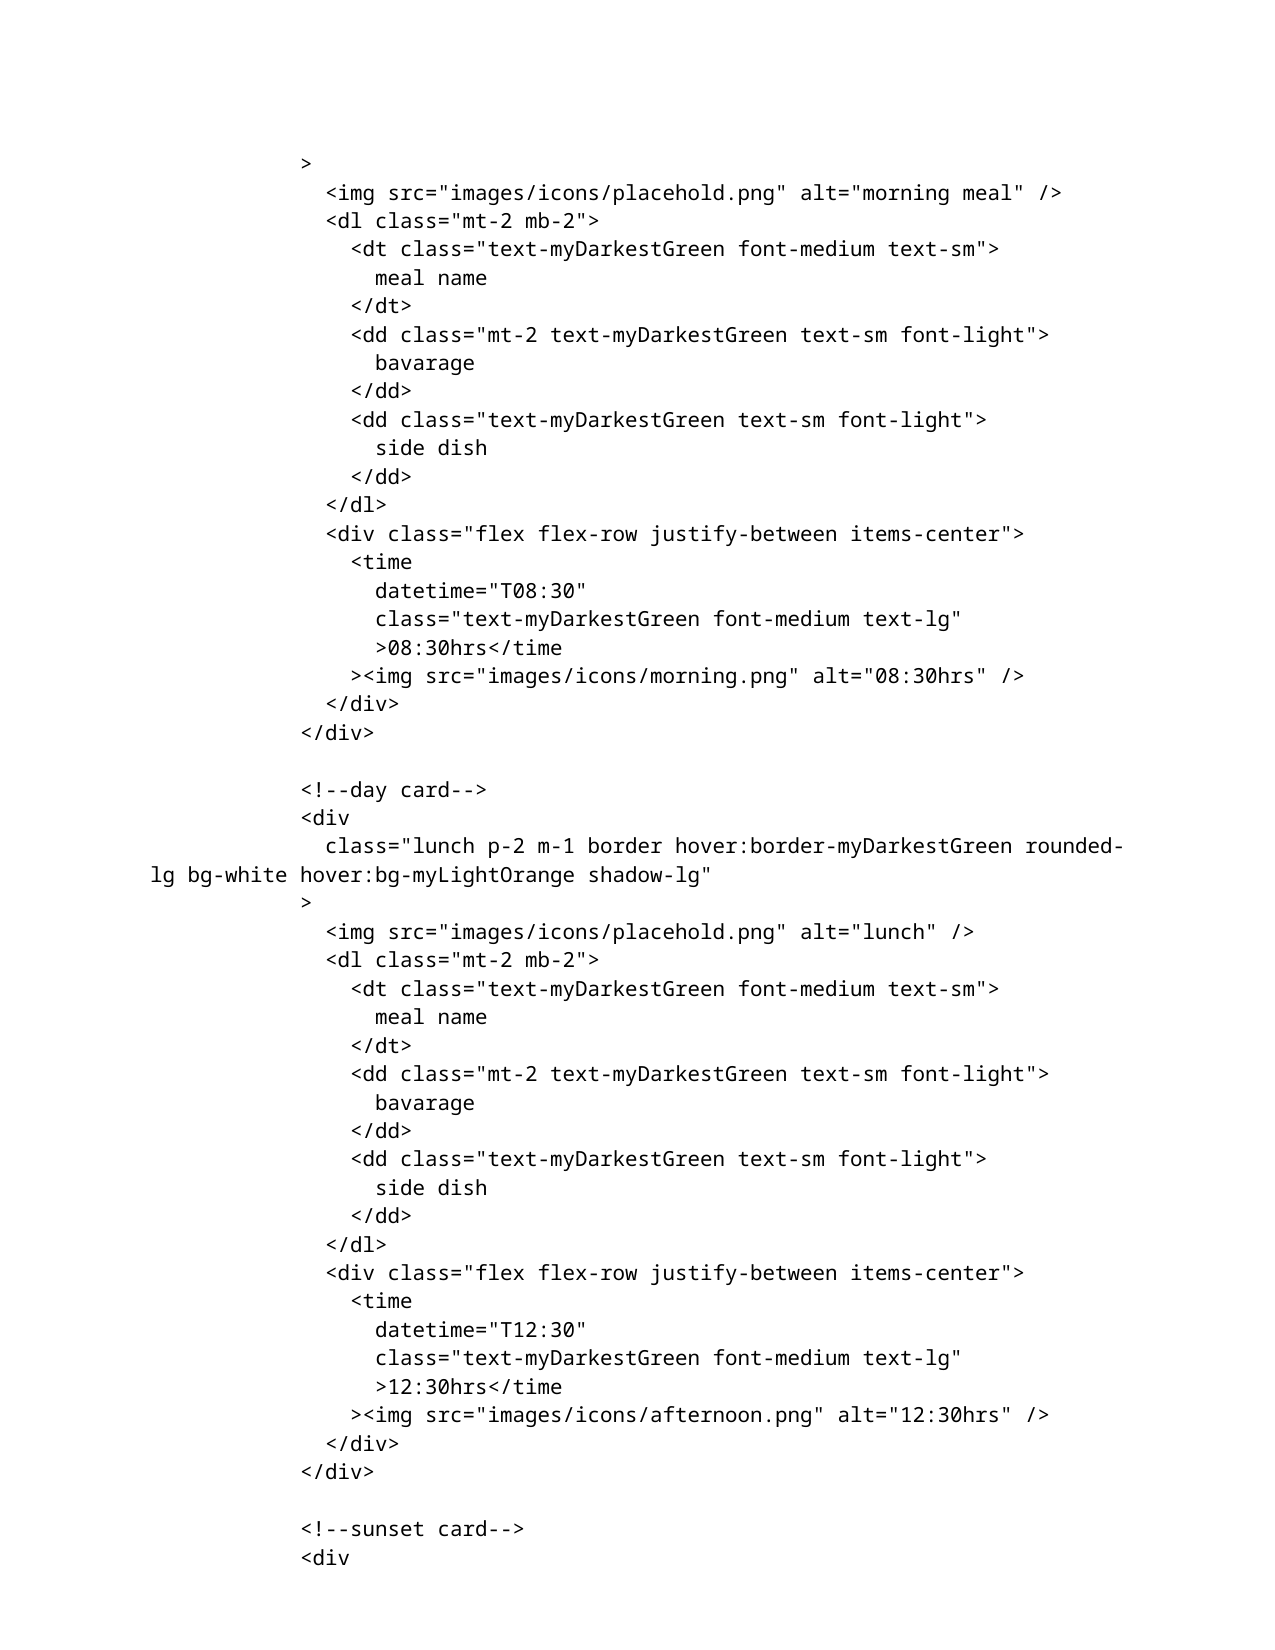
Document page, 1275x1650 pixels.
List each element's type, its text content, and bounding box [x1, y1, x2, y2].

text <img src="images/icons/placehold.png" alt="morning meal" /> [150, 178, 1125, 206]
text bavarage [150, 1088, 1125, 1116]
text </dd> [150, 1116, 1125, 1144]
text meal name [150, 1002, 1125, 1031]
text bavarage [150, 348, 1125, 377]
text <time [150, 547, 1125, 576]
text </dt> [150, 291, 1125, 320]
text <dt class="text-myDarkestGreen font-medium text-sm"> [150, 974, 1125, 1002]
text </div> [150, 718, 1125, 746]
text </div> [150, 1457, 1125, 1486]
text class="text-myDarkestGreen font-medium text-lg" [150, 604, 1125, 633]
text </div> [150, 1429, 1125, 1457]
text <dl class="mt-2 mb-2"> [150, 206, 1125, 234]
text <!--day card--> [150, 775, 1125, 803]
text <dl class="mt-2 mb-2"> [150, 945, 1125, 974]
text datetime="T08:30" [150, 576, 1125, 604]
text datetime="T12:30" [150, 1315, 1125, 1343]
text <div class="flex flex-row justify-between items-center"> [150, 519, 1125, 547]
text <dd class="mt-2 text-myDarkestGreen text-sm font-light"> [150, 320, 1125, 348]
text </dl> [150, 1230, 1125, 1258]
text <dd class="text-myDarkestGreen text-sm font-light"> [150, 405, 1125, 433]
text side dish [150, 433, 1125, 462]
text </div> [150, 689, 1125, 718]
text </dd> [150, 462, 1125, 490]
text <time [150, 1287, 1125, 1315]
text <!--sunset card--> [150, 1514, 1125, 1543]
text </dt> [150, 1031, 1125, 1059]
text <div class="flex flex-row justify-between items-center"> [150, 1258, 1125, 1287]
text <div [150, 803, 1125, 832]
text <dd class="mt-2 text-myDarkestGreen text-sm font-light"> [150, 1059, 1125, 1088]
text ><img src="images/icons/morning.png" alt="08:30hrs" /> [150, 661, 1125, 689]
text <dd class="text-myDarkestGreen text-sm font-light"> [150, 1144, 1125, 1173]
text > [150, 888, 1125, 917]
text </dd> [150, 1201, 1125, 1230]
text > [150, 149, 1125, 178]
text class="text-myDarkestGreen font-medium text-lg" [150, 1343, 1125, 1372]
text <dt class="text-myDarkestGreen font-medium text-sm"> [150, 234, 1125, 263]
text <div [150, 1543, 1125, 1571]
text >12:30hrs</time [150, 1372, 1125, 1400]
text ><img src="images/icons/afternoon.png" alt="12:30hrs" /> [150, 1400, 1125, 1429]
text <img src="images/icons/placehold.png" alt="lunch" /> [150, 917, 1125, 945]
text </dl> [150, 490, 1125, 519]
text side dish [150, 1173, 1125, 1201]
text </dd> [150, 377, 1125, 405]
text >08:30hrs</time [150, 633, 1125, 661]
text class="lunch p-2 m-1 border hover:border-myDarkestGreen rounded-lg bg-white hover:bg-myLightOrange shadow-lg" [150, 832, 1125, 888]
text meal name [150, 263, 1125, 291]
